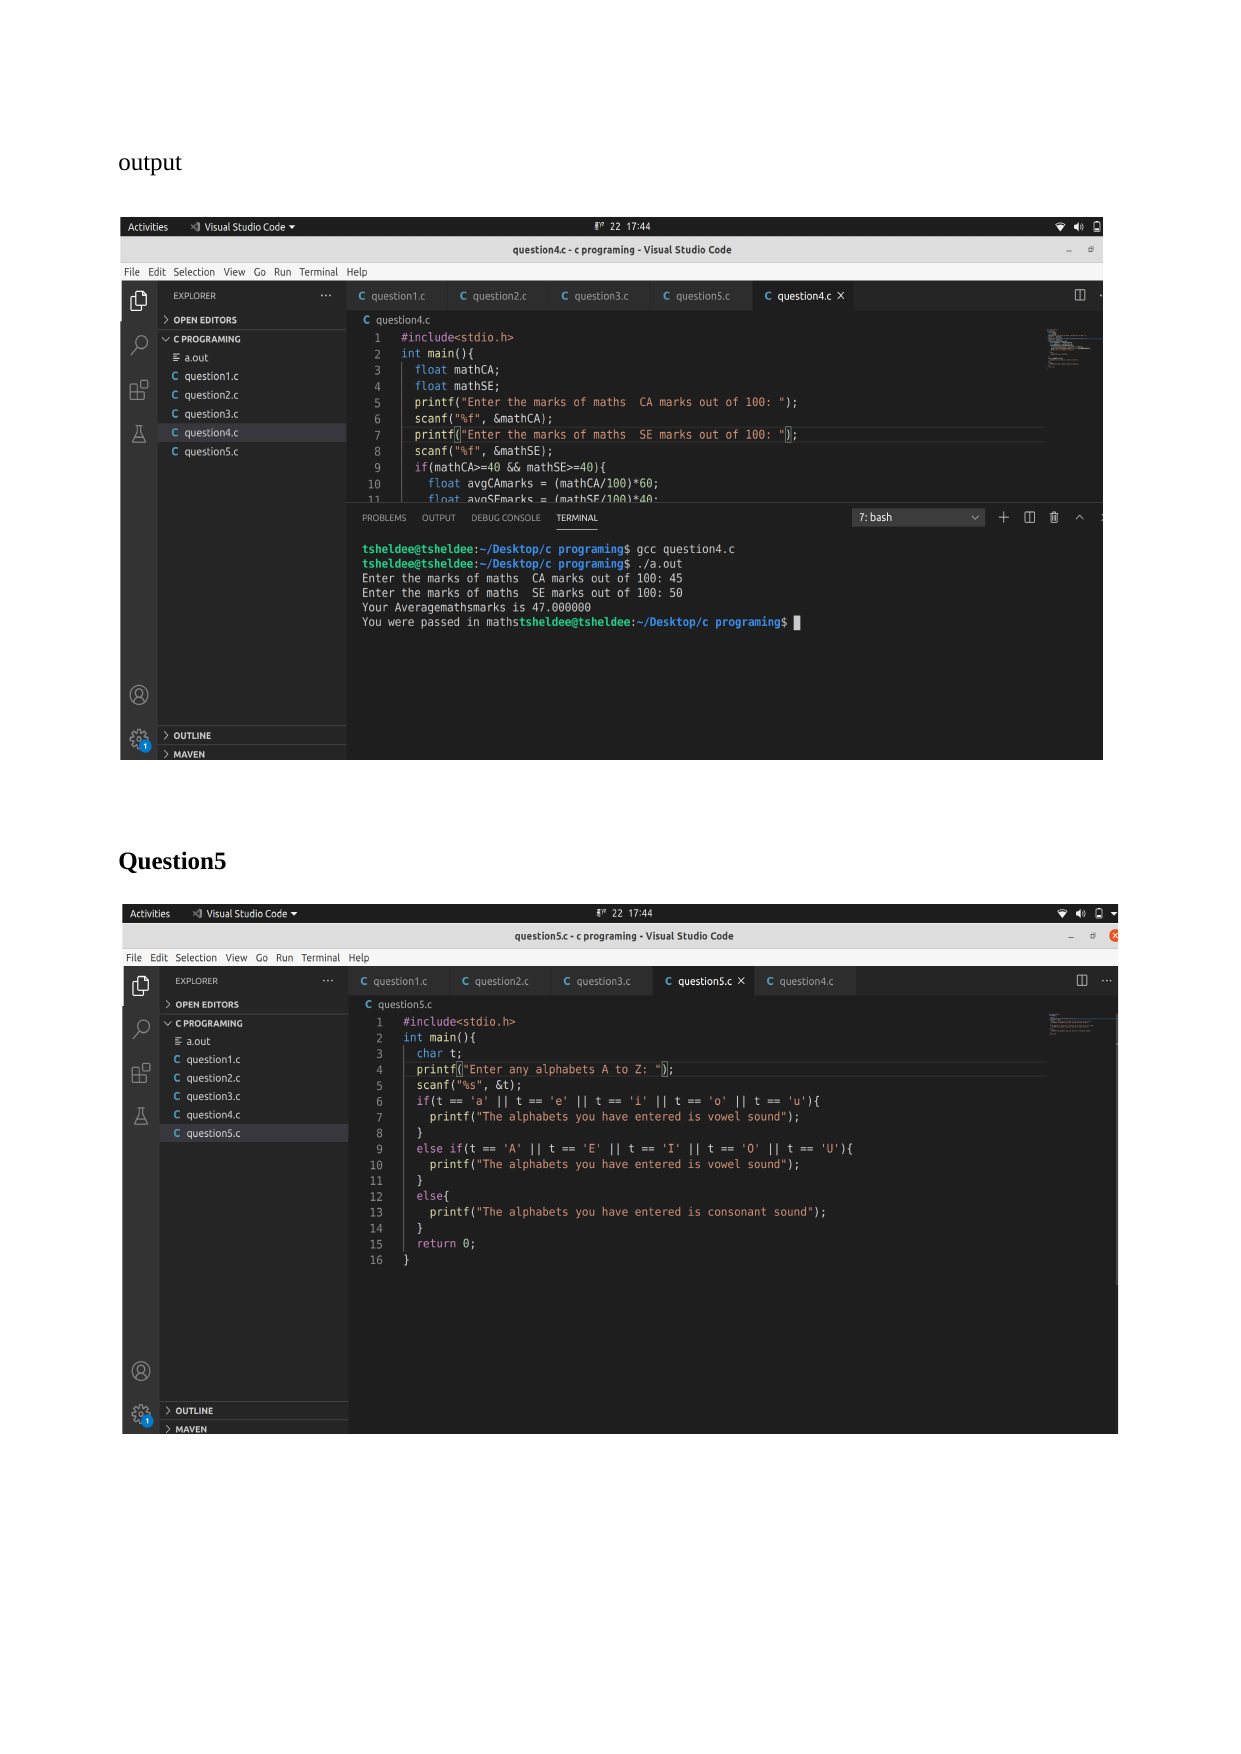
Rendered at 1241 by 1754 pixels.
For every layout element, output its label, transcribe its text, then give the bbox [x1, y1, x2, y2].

picture [120, 217, 1103, 760]
picture [122, 904, 1119, 1434]
text Question5 [118, 846, 1122, 875]
text output [118, 147, 1122, 176]
